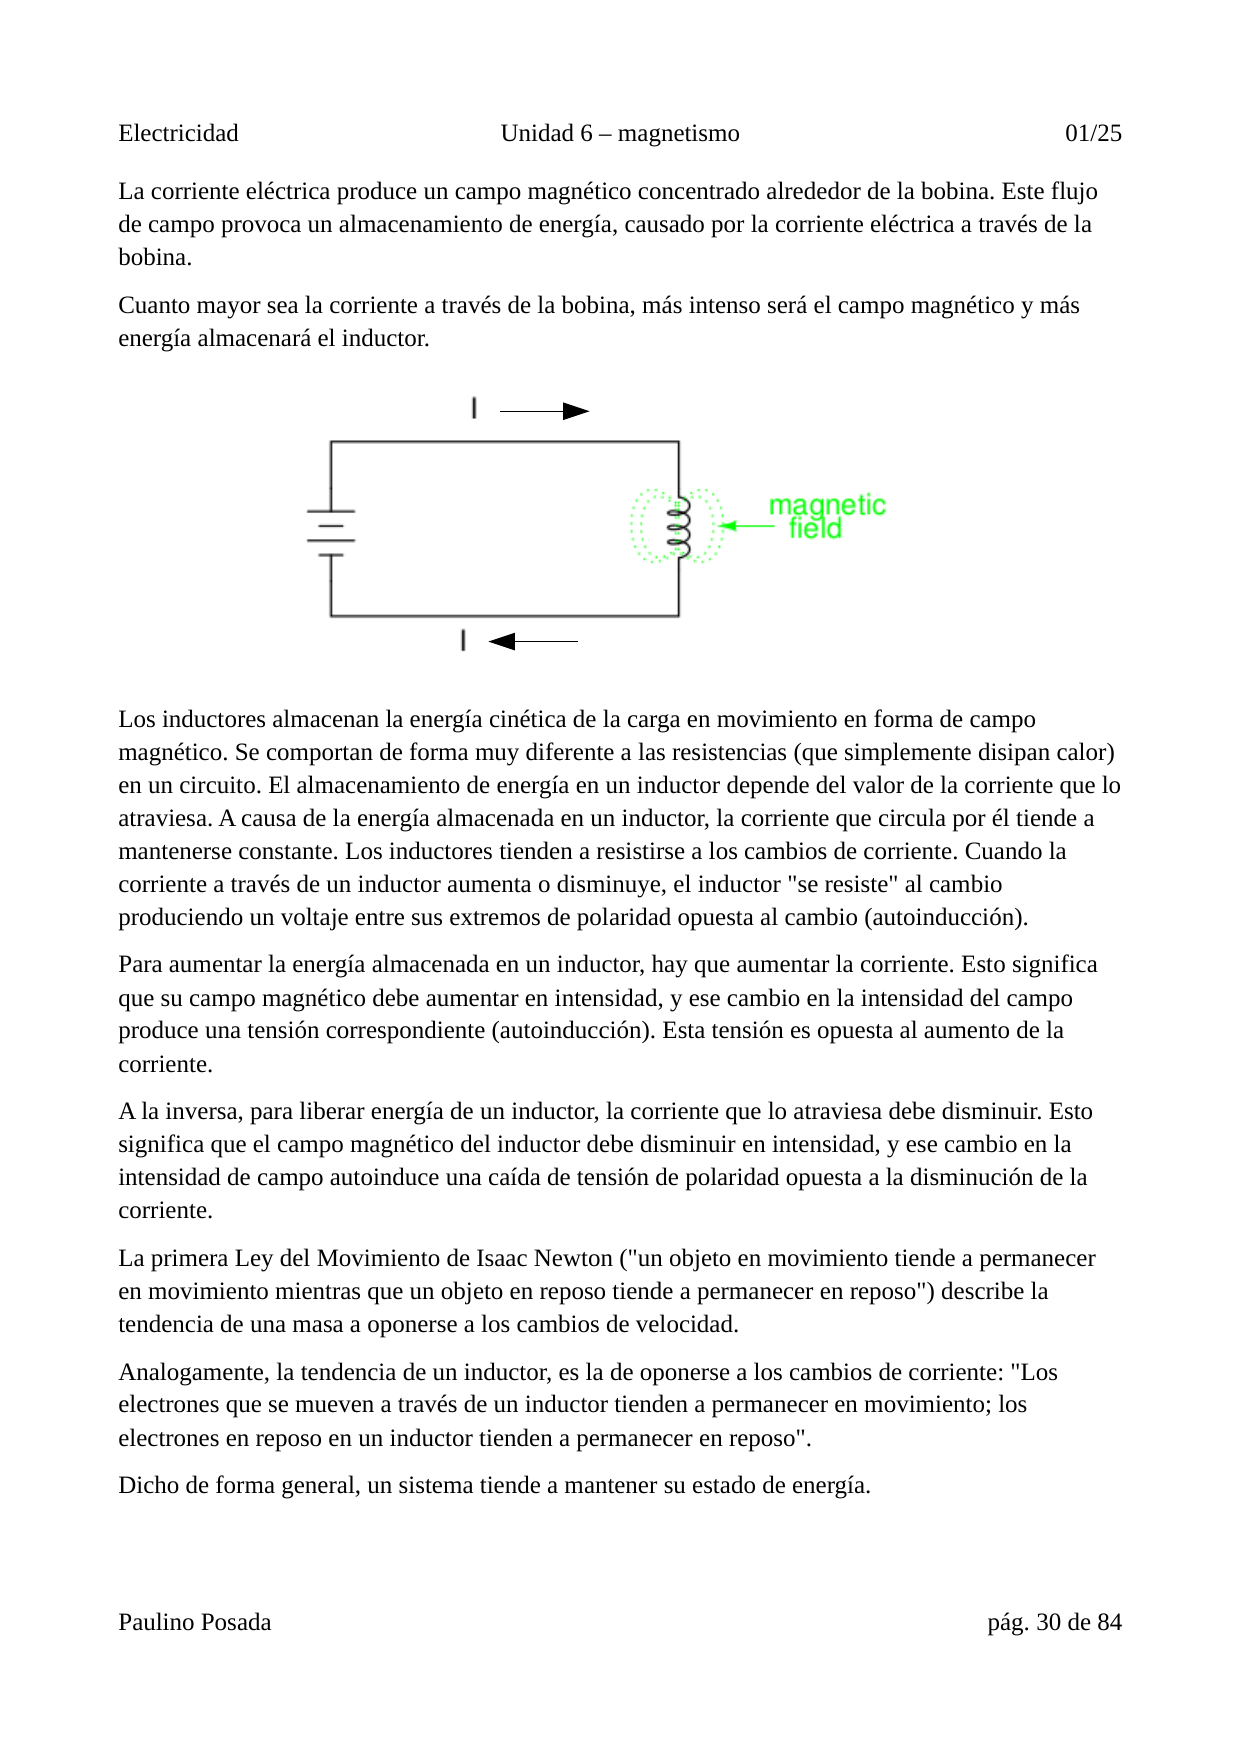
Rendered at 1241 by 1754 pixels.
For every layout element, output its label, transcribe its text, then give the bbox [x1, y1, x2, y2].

picture [295, 389, 894, 659]
text Cuanto mayor sea la corriente a través de la bobina, más intenso será el campo magnético y más energía almacenará el inductor. [118, 290, 1122, 352]
text A la inversa, para liberar energía de un inductor, la corriente que lo atraviesa debe disminuir. Esto significa que el campo magnético del inductor debe disminuir en intensidad, y ese cambio en la intensidad de campo autoinduce una caída de tensión de polaridad opuesta a la disminución de la corriente. [118, 1096, 1122, 1224]
text La primera Ley del Movimiento de Isaac Newton ("un objeto en movimiento tiende a permanecer en movimiento mientras que un objeto en reposo tiende a permanecer en reposo") describe la tendencia de una masa a oponerse a los cambios de velocidad. [118, 1243, 1122, 1338]
text Los inductores almacenan la energía cinética de la carga en movimiento en forma de campo magnético. Se comportan de forma muy diferente a las resistencias (que simplemente disipan calor) en un circuito. El almacenamiento de energía en un inductor depende del valor de la corriente que lo atraviesa. A causa de la energía almacenada en un inductor, la corriente que circula por él tiende a mantenerse constante. Los inductores tienden a resistirse a los cambios de corriente. Cuando la corriente a través de un inductor aumenta o disminuye, el inductor "se resiste" al cambio produciendo un voltaje entre sus extremos de polaridad opuesta al cambio (autoinducción). [118, 704, 1122, 931]
text Para aumentar la energía almacenada en un inductor, hay que aumentar la corriente. Esto significa que su campo magnético debe aumentar en intensidad, y ese cambio en la intensidad del campo produce una tensión correspondiente (autoinducción). Esta tensión es opuesta al aumento de la corriente. [118, 949, 1122, 1077]
text Analogamente, la tendencia de un inductor, es la de oponerse a los cambios de corriente: "Los electrones que se mueven a través de un inductor tienden a permanecer en movimiento; los electrones en reposo en un inductor tienden a permanecer en reposo". [118, 1357, 1122, 1451]
text Dicho de forma general, un sistema tiende a mantener su estado de energía. [118, 1470, 1122, 1499]
text La corriente eléctrica produce un campo magnético concentrado alrededor de la bobina. Este flujo de campo provoca un almacenamiento de energía, causado por la corriente eléctrica a través de la bobina. [118, 176, 1122, 271]
